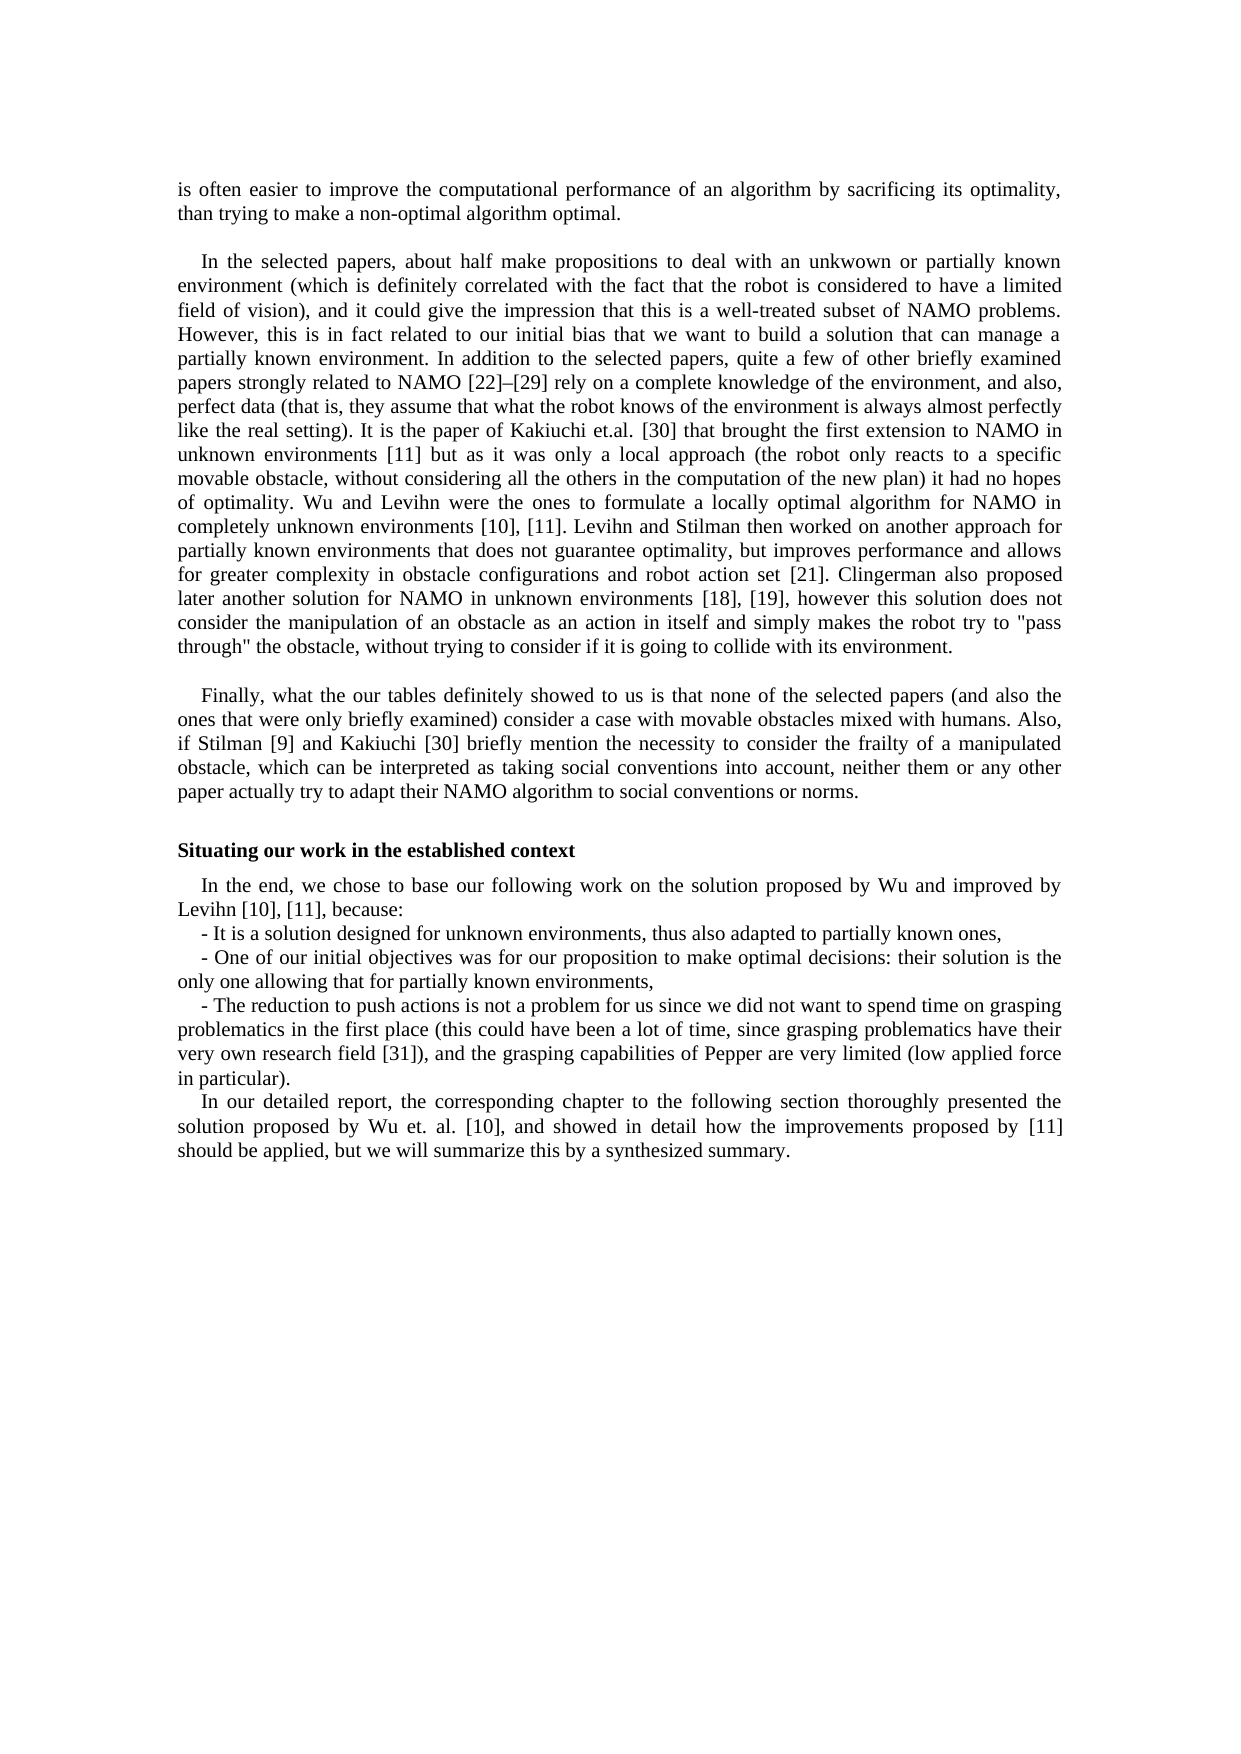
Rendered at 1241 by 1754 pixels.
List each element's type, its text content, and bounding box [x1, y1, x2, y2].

subtitle Situating our work in the established context [177, 837, 1063, 862]
text - One of our initial objectives was for our proposition to make optimal decisions: their solution is the only one allowing that for partially known environments, [177, 945, 1063, 993]
text Finally, what the our tables definitely showed to us is that none of the selected papers (and also the ones that were only briefly examined) consider a case with movable obstacles mixed with humans. Also, if Stilman [9] and Kakiuchi [30] briefly mention the necessity to consider the frailty of a manipulated obstacle, which can be interpreted as taking social conventions into account, neither them or any other paper actually try to adapt their NAMO algorithm to social conventions or norms. [177, 682, 1063, 803]
text In the selected papers, about half make propositions to deal with an unkwown or partially known environment (which is definitely correlated with the fact that the robot is considered to have a limited field of vision), and it could give the impression that this is a well-treated subset of NAMO problems. However, this is in fact related to our initial bias that we want to build a solution that can manage a partially known environment. In addition to the selected papers, quite a few of other briefly examined papers strongly related to NAMO [22]–[29] rely on a complete knowledge of the environment, and also, perfect data (that is, they assume that what the robot knows of the environment is always almost perfectly like the real setting). It is the paper of Kakiuchi et.al. [30] that brought the first extension to NAMO in unknown environments [11] but as it was only a local approach (the robot only reacts to a specific movable obstacle, without considering all the others in the computation of the new plan) it had no hopes of optimality. Wu and Levihn were the ones to formulate a locally optimal algorithm for NAMO in completely unknown environments [10], [11]. Levihn and Stilman then worked on another approach for partially known environments that does not guarantee optimality, but improves performance and allows for greater complexity in obstacle configurations and robot action set [21]. Clingerman also proposed later another solution for NAMO in unknown environments [18], [19], however this solution does not consider the manipulation of an obstacle as an action in itself and simply makes the robot try to "pass through" the obstacle, without trying to consider if it is going to collide with its environment. [177, 249, 1063, 658]
text is often easier to improve the computational performance of an algorithm by sacrificing its optimality, than trying to make a non-optimal algorithm optimal. [177, 177, 1063, 225]
text - The reduction to push actions is not a problem for us since we did not want to spend time on grasping problematics in the first place (this could have been a lot of time, since grasping problematics have their very own research field [31]), and the grasping capabilities of Pepper are very limited (low applied force in particular). [177, 993, 1063, 1089]
text In our detailed report, the corresponding chapter to the following section thoroughly presented the solution proposed by Wu et. al. [10], and showed in detail how the improvements proposed by [11] should be applied, but we will summarize this by a synthesized summary. [177, 1089, 1063, 1162]
text In the end, we chose to base our following work on the solution proposed by Wu and improved by Levihn [10], [11], because: [177, 873, 1063, 921]
text - It is a solution designed for unknown environments, thus also adapted to partially known ones, [177, 921, 1063, 945]
